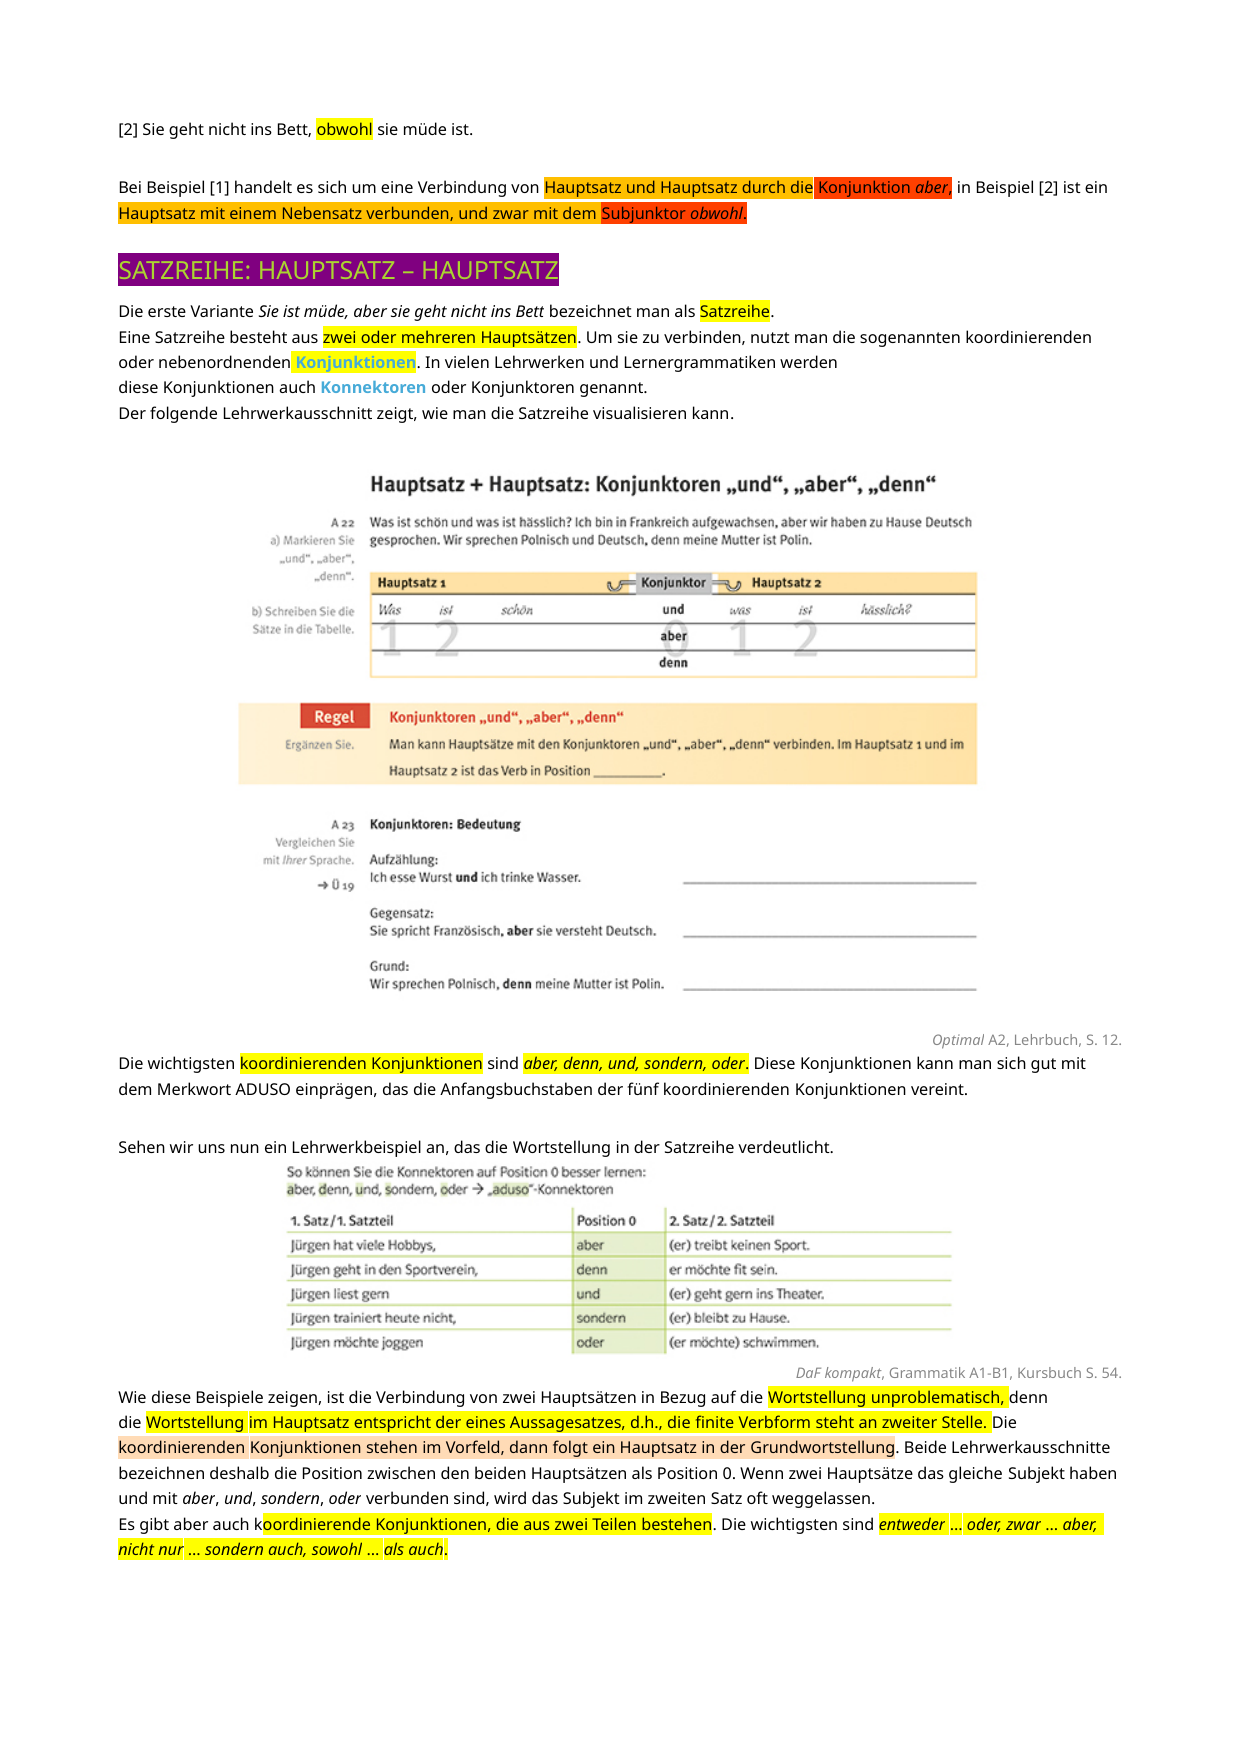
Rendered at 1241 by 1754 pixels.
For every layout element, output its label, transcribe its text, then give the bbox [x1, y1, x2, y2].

text DaF kompakt, Grammatik A1-B1, Kursbuch S. 54. [118, 1363, 1122, 1383]
text Es gibt aber auch koordinierende Konjunktionen, die aus zwei Teilen bestehen. Die wichtigsten sind entweder … oder, zwar … aber, nicht nur … sondern auch, sowohl … als auch. [118, 1513, 1122, 1560]
text Sehen wir uns nun ein Lehrwerkbeispiel an, das die Wortstellung in der Satzreihe verdeutlicht. [118, 1136, 1122, 1158]
text Die erste Variante Sie ist müde, aber sie geht nicht ins Bett bezeichnet man als Satzreihe. [118, 300, 1122, 322]
text Eine Satzreihe besteht aus zwei oder mehreren Hauptsätzen. Um sie zu verbinden, nutzt man die sogenannten koordinierenden oder nebenordnenden Konjunktionen. In vielen Lehrwerken und Lernergrammatiken werden diese Konjunktionen auch Konnektoren oder Konjunktoren genannt. [118, 326, 1122, 399]
text Der folgende Lehrwerkausschnitt zeigt, wie man die Satzreihe visualisieren kann. [118, 402, 1122, 424]
text Bei Beispiel [1] handelt es sich um eine Verbindung von Hauptsatz und Hauptsatz durch die Konjunktion aber, in Beispiel [2] ist ein Hauptsatz mit einem Nebensatz verbunden, und zwar mit dem Subjunktor obwohl. [118, 177, 1122, 224]
text Die wichtigsten koordinierenden Konjunktionen sind aber, denn, und, sondern, oder. Diese Konjunktionen kann man sich gut mit dem Merkwort ADUSO einprägen, das die Anfangsbuchstaben der fünf koordinierenden Konjunktionen vereint. [118, 1052, 1122, 1100]
picture [281, 1161, 959, 1359]
subtitle SATZREIHE: HAUPTSATZ – HAUPTSATZ [118, 252, 1122, 286]
picture [226, 460, 1014, 1026]
text Optimal A2, Lehrbuch, S. 12. [118, 1029, 1122, 1049]
text [2] Sie geht nicht ins Bett, obwohl sie müde ist. [118, 118, 1122, 140]
text Wie diese Beispiele zeigen, ist die Verbindung von zwei Hauptsätzen in Bezug auf die Wortstellung unproblematisch, denn die Wortstellung im Hauptsatz entspricht der eines Aussagesatzes, d.h., die finite Verbform steht an zweiter Stelle. Die koordinierenden Konjunktionen stehen im Vorfeld, dann folgt ein Hauptsatz in der Grundwortstellung. Beide Lehrwerkausschnitte bezeichnen deshalb die Position zwischen den beiden Hauptsätzen als Position 0. Wenn zwei Hauptsätze das gleiche Subjekt haben und mit aber, und, sondern, oder verbunden sind, wird das Subjekt im zweiten Satz oft weggelassen. [118, 1386, 1122, 1509]
